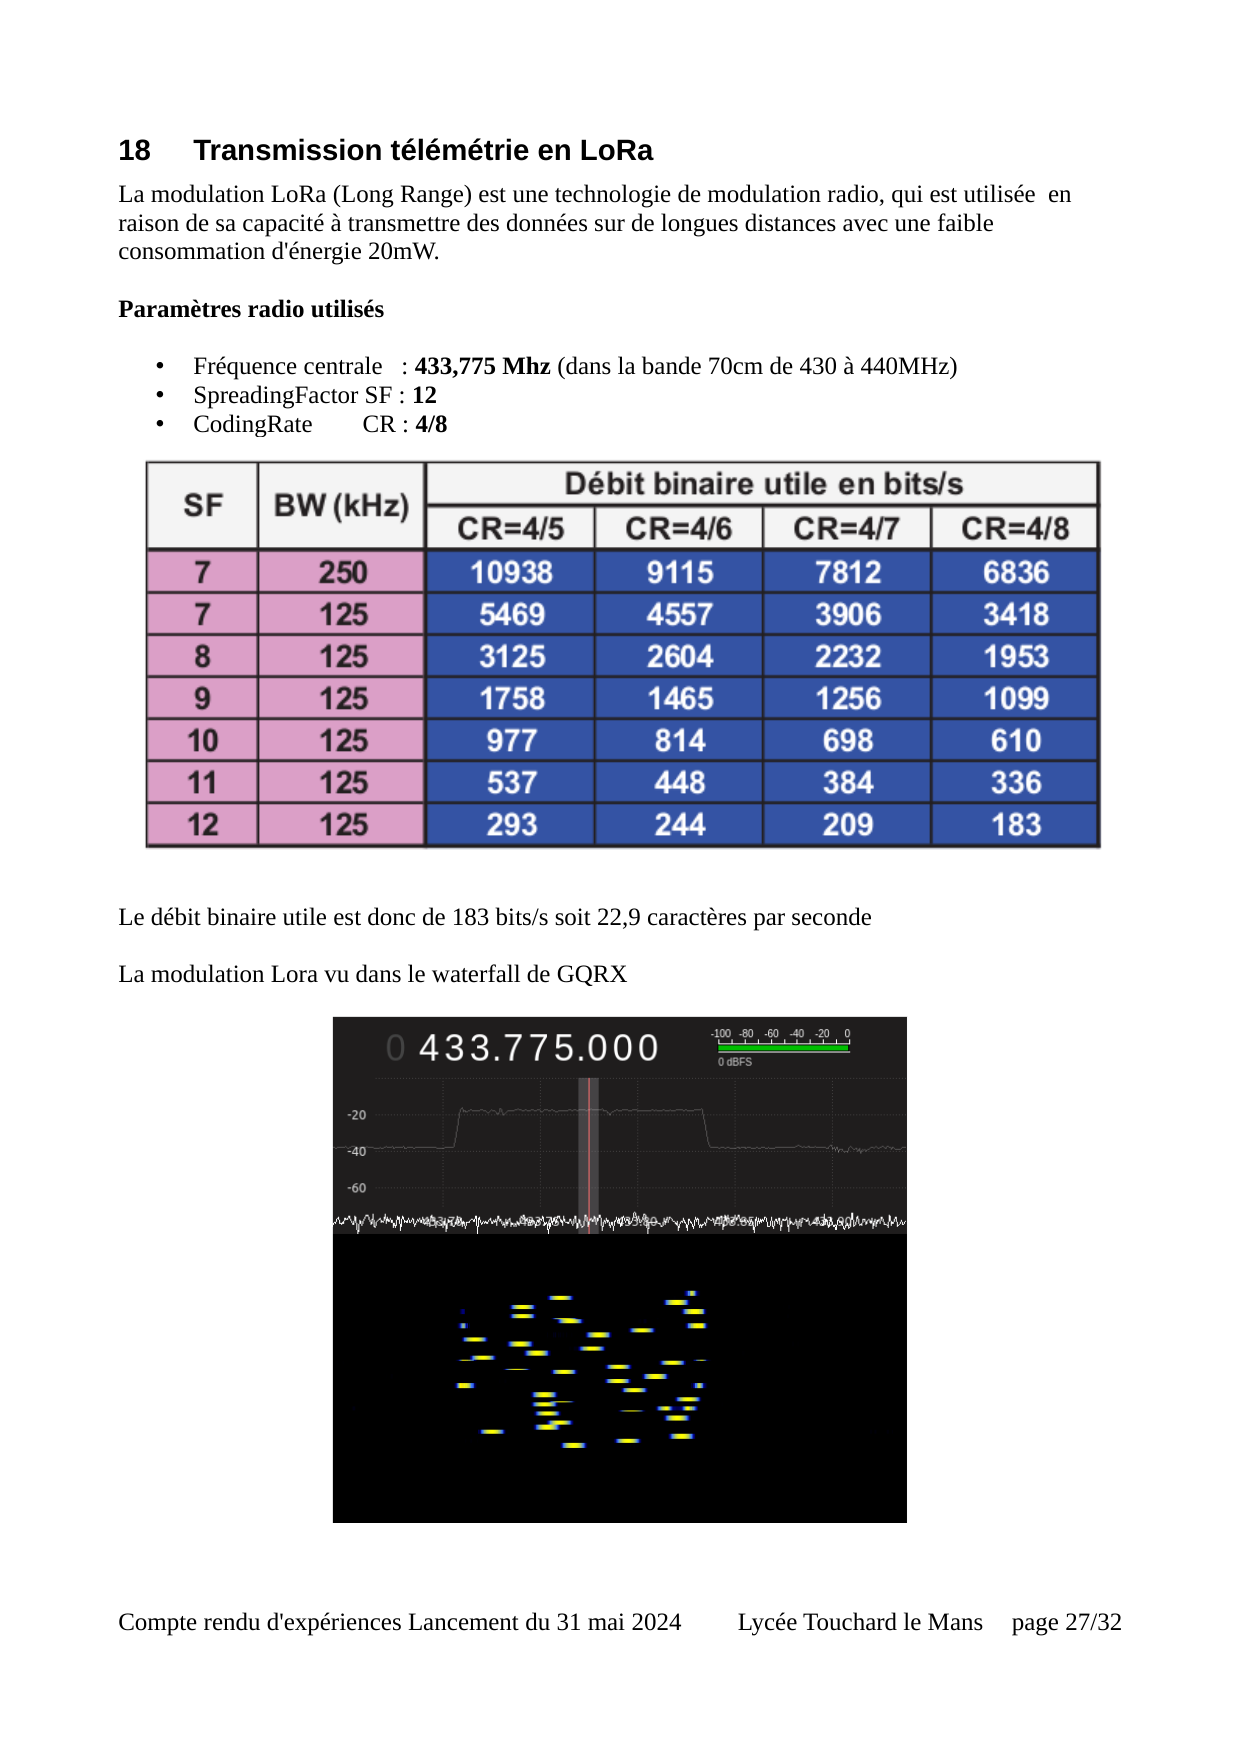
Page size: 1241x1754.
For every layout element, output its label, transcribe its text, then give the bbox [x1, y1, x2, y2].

list SpreadingFactor SF : 12 [156, 380, 1122, 409]
text Paramètres radio utilisés [118, 294, 1122, 323]
picture [118, 437, 1123, 873]
subtitle Transmission télémétrie en LoRa [118, 133, 1122, 166]
text Le débit binaire utile est donc de 183 bits/s soit 22,9 caractères par seconde [118, 902, 1122, 930]
list Fréquence centrale : 433,775 Mhz (dans la bande 70cm de 430 à 440MHz) [156, 351, 1122, 380]
text La modulation Lora vu dans le waterfall de GQRX [118, 959, 1122, 988]
text La modulation LoRa (Long Range) est une technologie de modulation radio, qui est utilisée en raison de sa capacité à transmettre des données sur de longues distances avec une faible consommation d'énergie 20mW. [118, 179, 1122, 265]
list CodingRate CR : 4/8 [156, 409, 1122, 437]
picture [332, 1016, 908, 1523]
